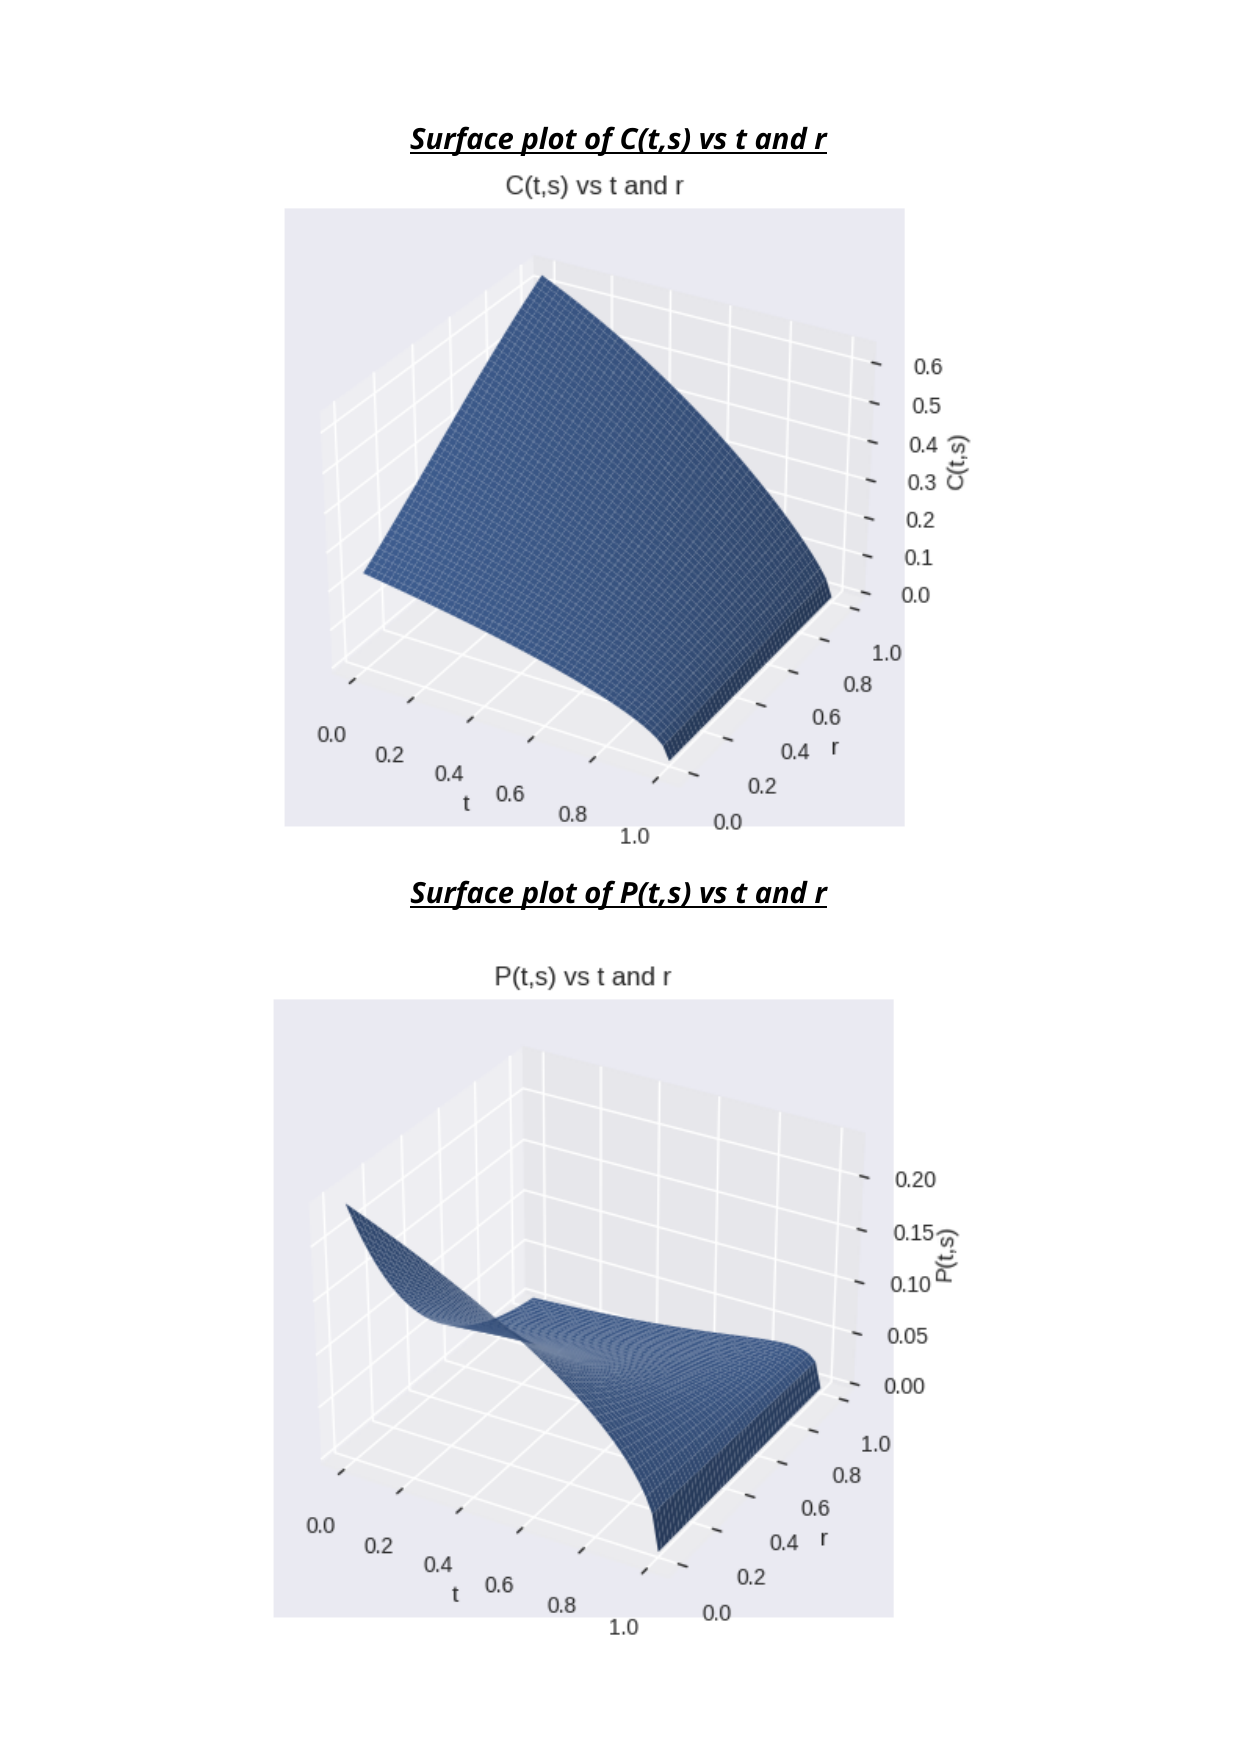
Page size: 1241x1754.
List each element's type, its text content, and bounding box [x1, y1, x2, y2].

text Surface plot of P(t,s) vs t and r [118, 872, 1122, 912]
text Surface plot of C(t,s) vs t and r [118, 118, 1122, 158]
picture [263, 157, 977, 858]
picture [252, 949, 966, 1649]
